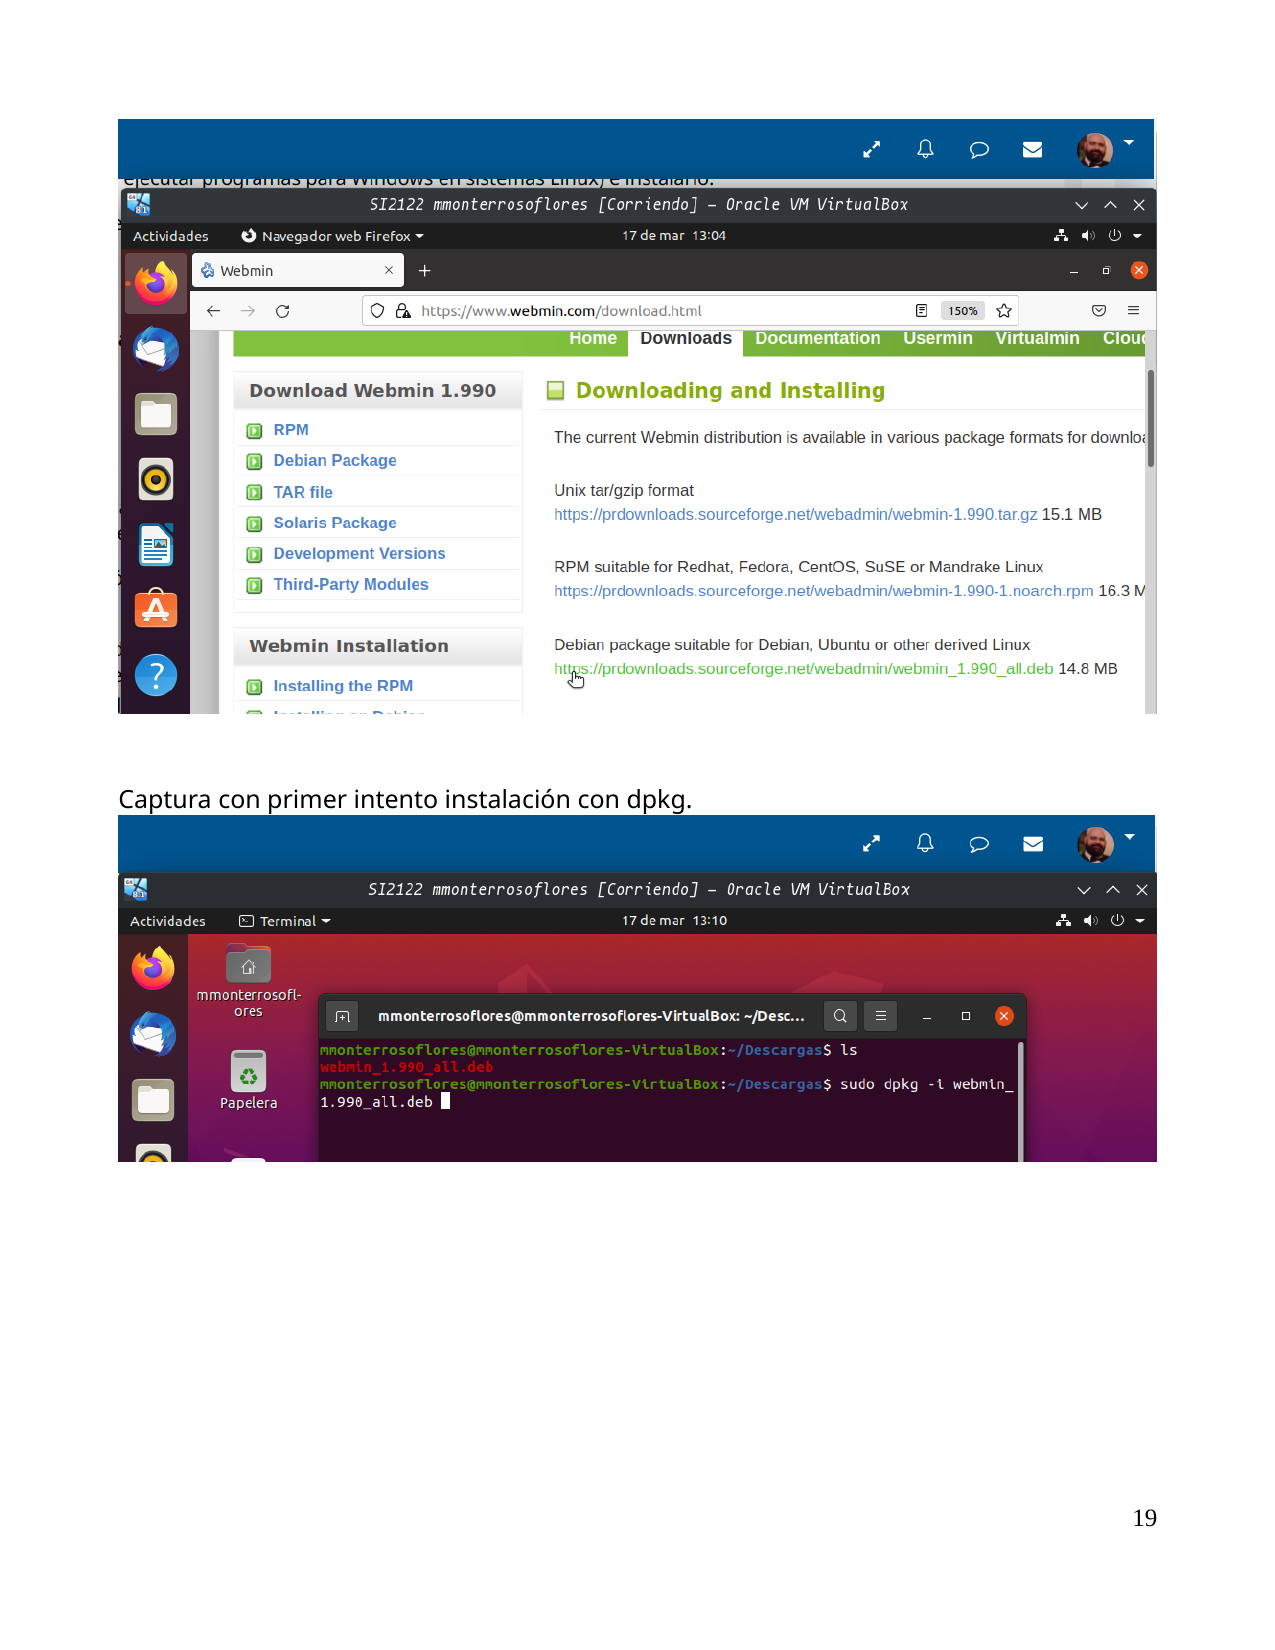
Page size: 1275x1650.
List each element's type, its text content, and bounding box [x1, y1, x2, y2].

table_header [118, 714, 1157, 747]
text Captura con primer intento instalación con dpkg. [118, 781, 1157, 815]
picture [118, 118, 1157, 714]
table_header [118, 1162, 1157, 1196]
picture [118, 815, 1157, 1162]
